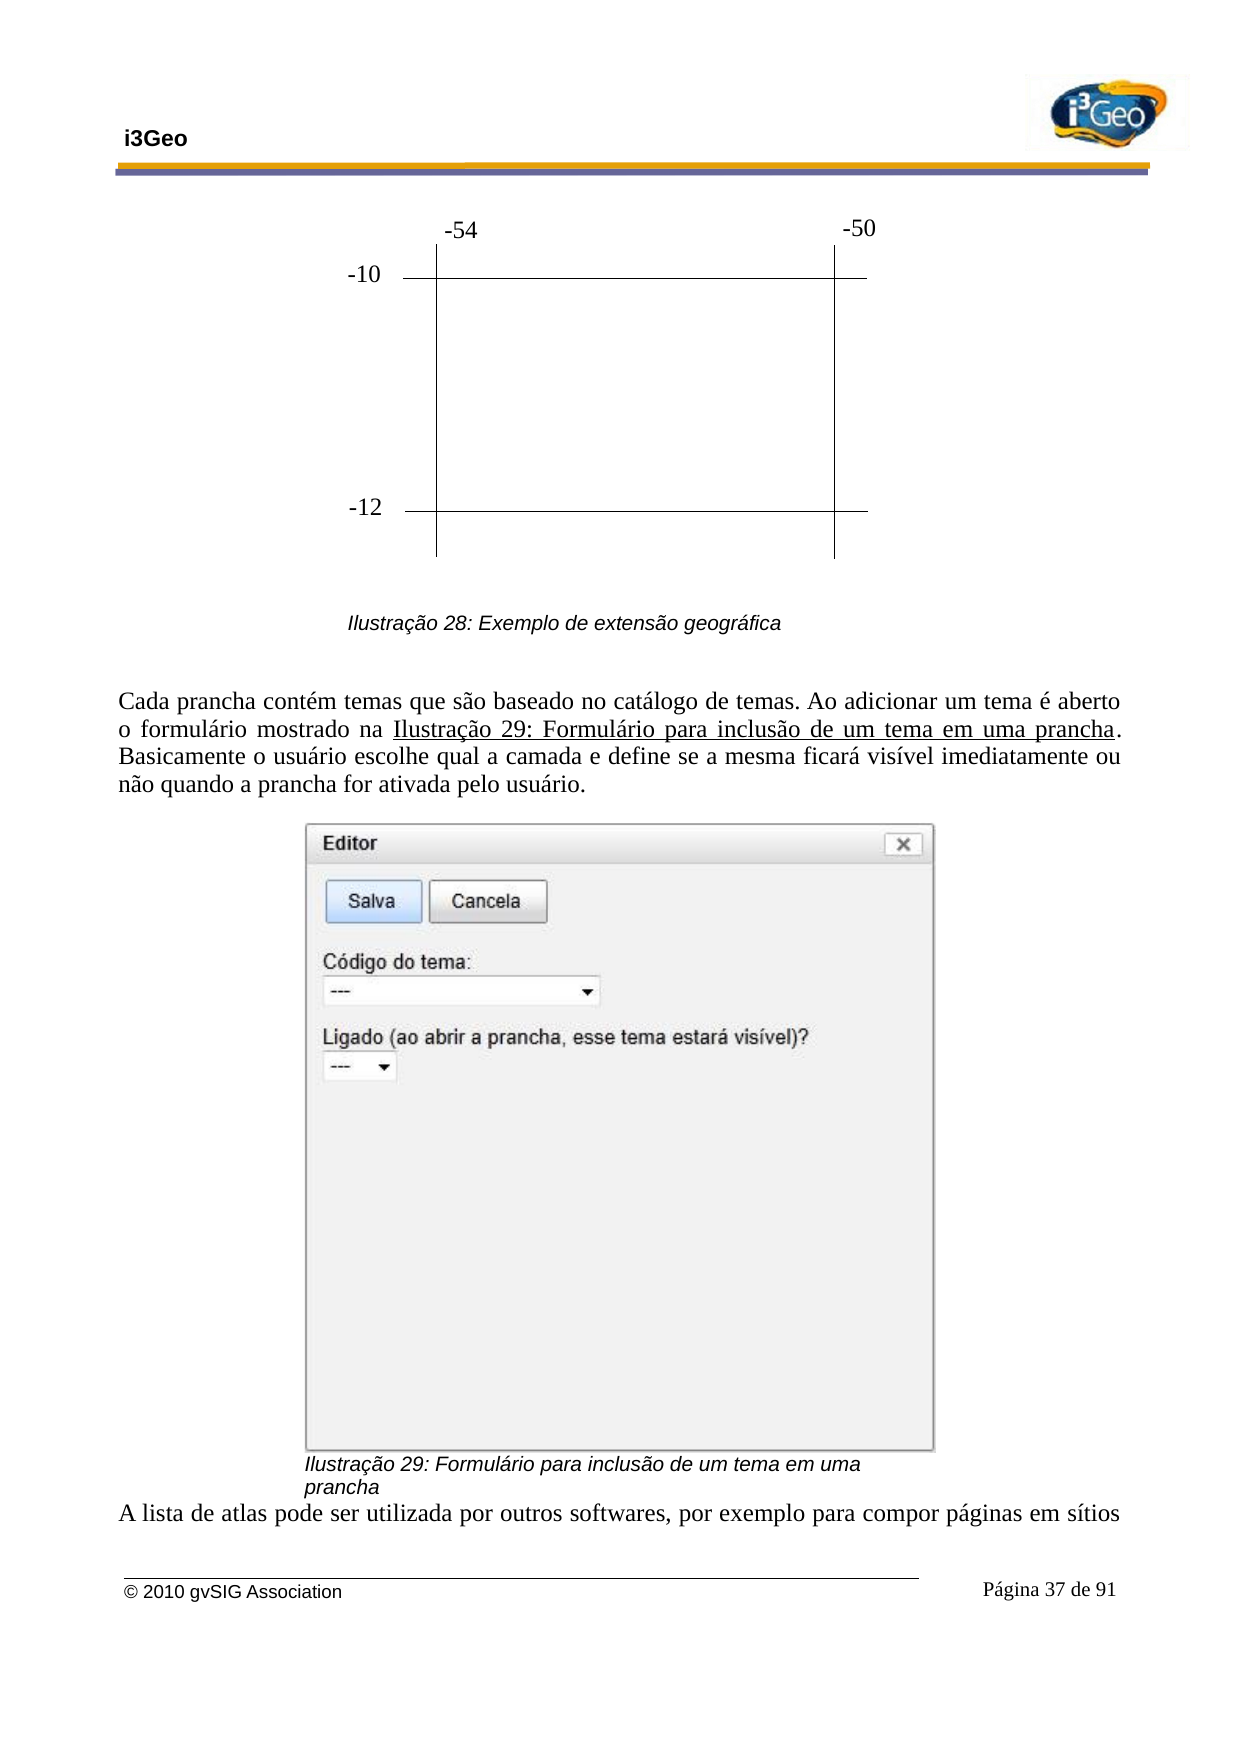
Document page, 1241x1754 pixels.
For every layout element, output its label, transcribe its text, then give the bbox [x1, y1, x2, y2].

picture [304, 822, 936, 1453]
text Ilustração 28: Exemplo de extensão geográfica [347, 611, 893, 634]
text A lista de atlas pode ser utilizada por outros softwares, por exemplo para compor páginas em sítios [118, 810, 1122, 1527]
picture [1025, 74, 1191, 151]
text Ilustração 29: Formulário para inclusão de um tema em uma prancha [304, 1453, 936, 1499]
text Cada prancha contém temas que são baseado no catálogo de temas. Ao adicionar um tema é aberto o formulário mostrado na Ilustração 29: Formulário para inclusão de um tema em uma prancha. Basicamente o usuário escolhe qual a camada e define se a mesma ficará visível imediatamente ou não quando a prancha for ativada pelo usuário. [118, 687, 1122, 798]
